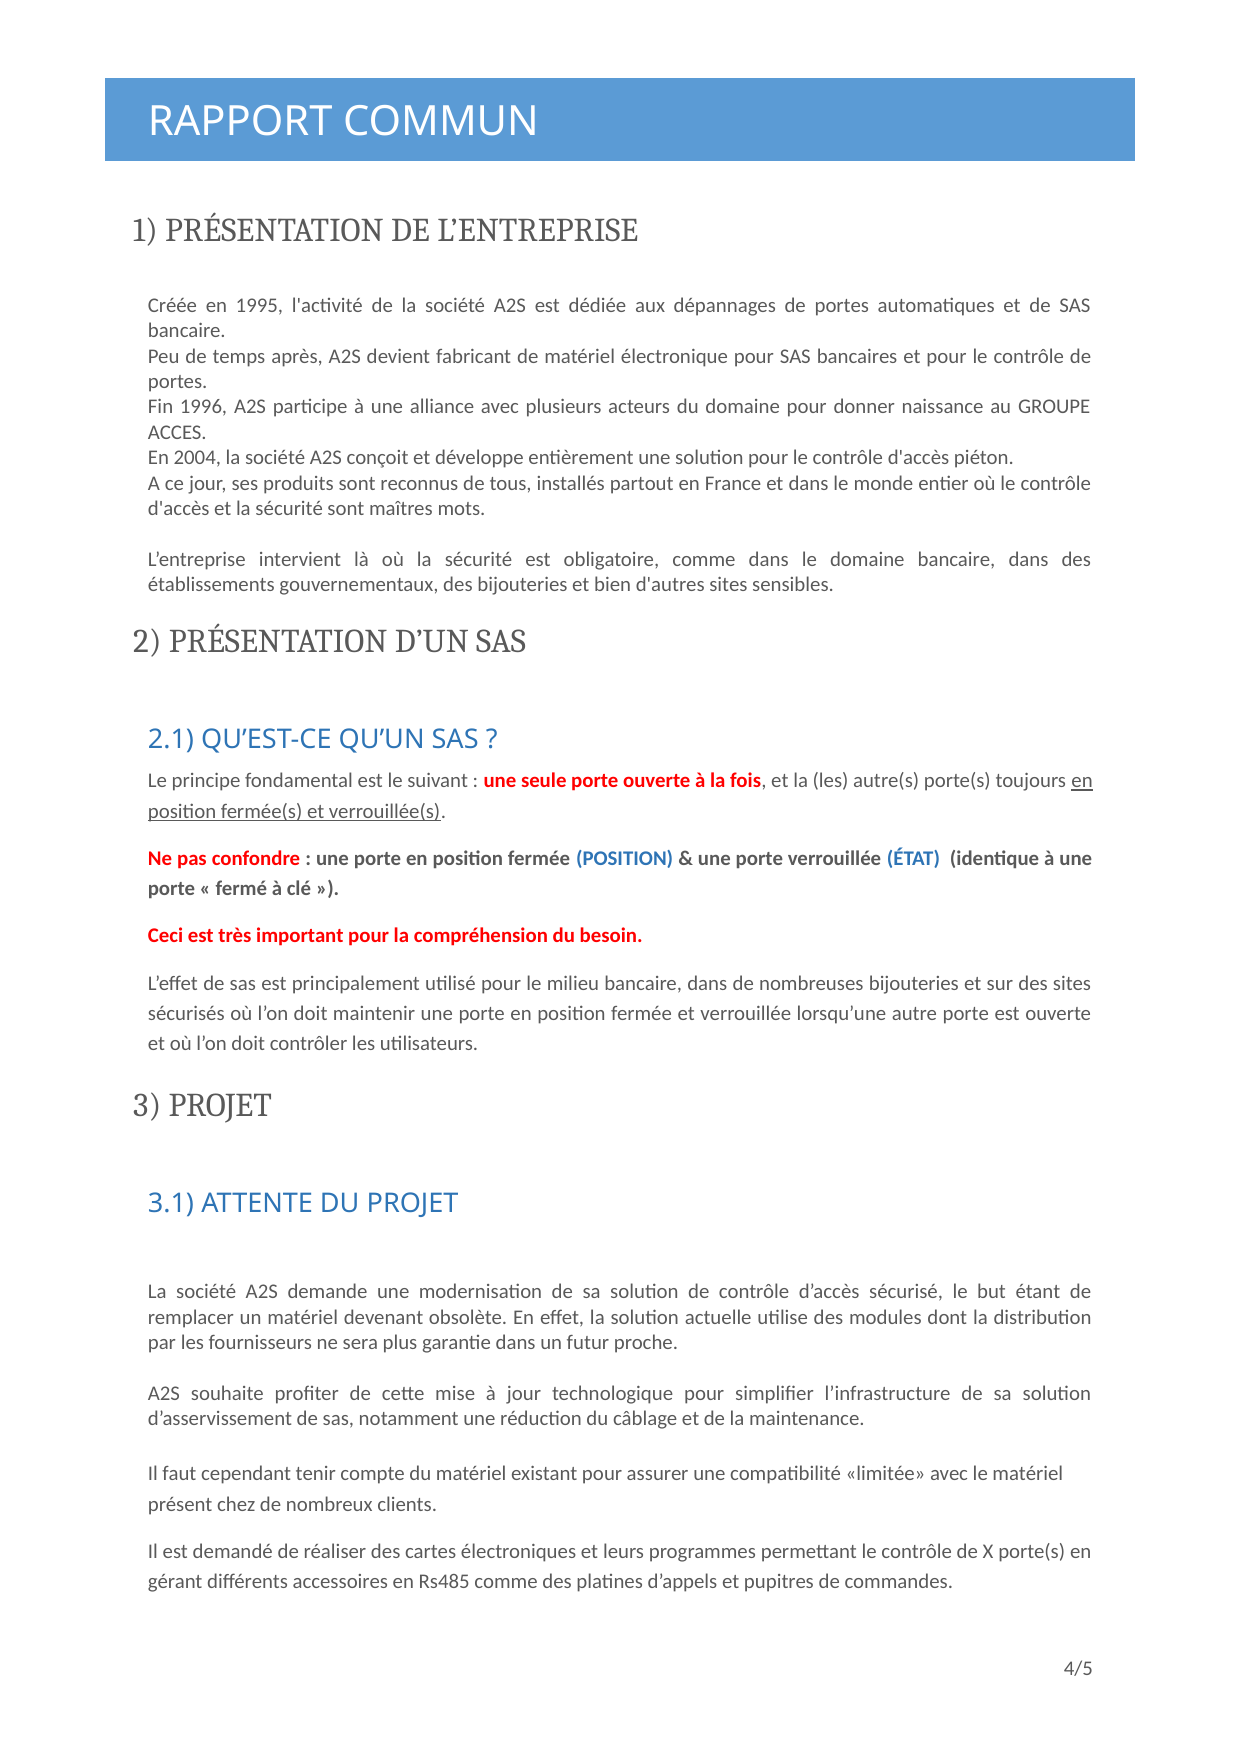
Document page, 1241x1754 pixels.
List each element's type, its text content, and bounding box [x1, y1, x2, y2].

subtitle 2.1) QU’EST-CE QU’UN SAS ? [148, 719, 1093, 756]
subtitle 1) PRÉSENTATION DE L’ENTREPRISE [133, 211, 1093, 249]
text En 2004, la société A2S conçoit et développe entièrement une solution pour le contrôle d'accès piéton. [148, 444, 1093, 470]
text Fin 1996, A2S participe à une alliance avec plusieurs acteurs du domaine pour donner naissance au GROUPE ACCES. [148, 394, 1093, 444]
text L’effet de sas est principalement utilisé pour le milieu bancaire, dans de nombreuses bijouteries et sur des sites sécurisés où l’on doit maintenir une porte en position fermée et verrouillée lorsqu’une autre porte est ouverte et où l’on doit contrôler les utilisateurs. [148, 970, 1093, 1056]
text La société A2S demande une modernisation de sa solution de contrôle d’accès sécurisé, le but étant de remplacer un matériel devenant obsolète. En effet, la solution actuelle utilise des modules dont la distribution par les fournisseurs ne sera plus garantie dans un futur proche. [148, 1278, 1093, 1355]
text Il est demandé de réaliser des cartes électroniques et leurs programmes permettant le contrôle de X porte(s) en gérant différents accessoires en Rs485 comme des platines d’appels et pupitres de commandes. [148, 1538, 1093, 1594]
text Peu de temps après, A2S devient fabricant de matériel électronique pour SAS bancaires et pour le contrôle de portes. [148, 343, 1093, 394]
text Le principe fondamental est le suivant : une seule porte ouverte à la fois, et la (les) autre(s) porte(s) toujours en position fermée(s) et verrouillée(s). [148, 768, 1093, 823]
text Ne pas confondre : une porte en position fermée (POSITION) & une porte verrouillée (ÉTAT) (identique à une porte « fermé à clé »). [148, 845, 1093, 901]
text A ce jour, ses produits sont reconnus de tous, installés partout en France et dans le monde entier où le contrôle d'accès et la sécurité sont maîtres mots. [148, 470, 1093, 521]
subtitle 3) PROJET [133, 1086, 1093, 1124]
subtitle 2) PRÉSENTATION D’UN SAS [133, 622, 1093, 660]
picture [903, 161, 1115, 188]
text A2S souhaite profiter de cette mise à jour technologique pour simplifier l’infrastructure de sa solution d’asservissement de sas, notamment une réduction du câblage et de la maintenance. [148, 1380, 1093, 1431]
text L’entreprise intervient là où la sécurité est obligatoire, comme dans le domaine bancaire, dans des établissements gouvernementaux, des bijouteries et bien d'autres sites sensibles. [148, 546, 1093, 597]
text Créée en 1995, l'activité de la société A2S est dédiée aux dépannages de portes automatiques et de SAS bancaire. [148, 292, 1093, 343]
picture [903, 55, 1115, 78]
text Ceci est très important pour la compréhension du besoin. [148, 923, 1093, 948]
subtitle 3.1) ATTENTE DU PROJET [148, 1183, 1093, 1220]
text Il faut cependant tenir compte du matériel existant pour assurer une compatibilité «limitée» avec le matériel présent chez de nombreux clients. [148, 1461, 1093, 1516]
